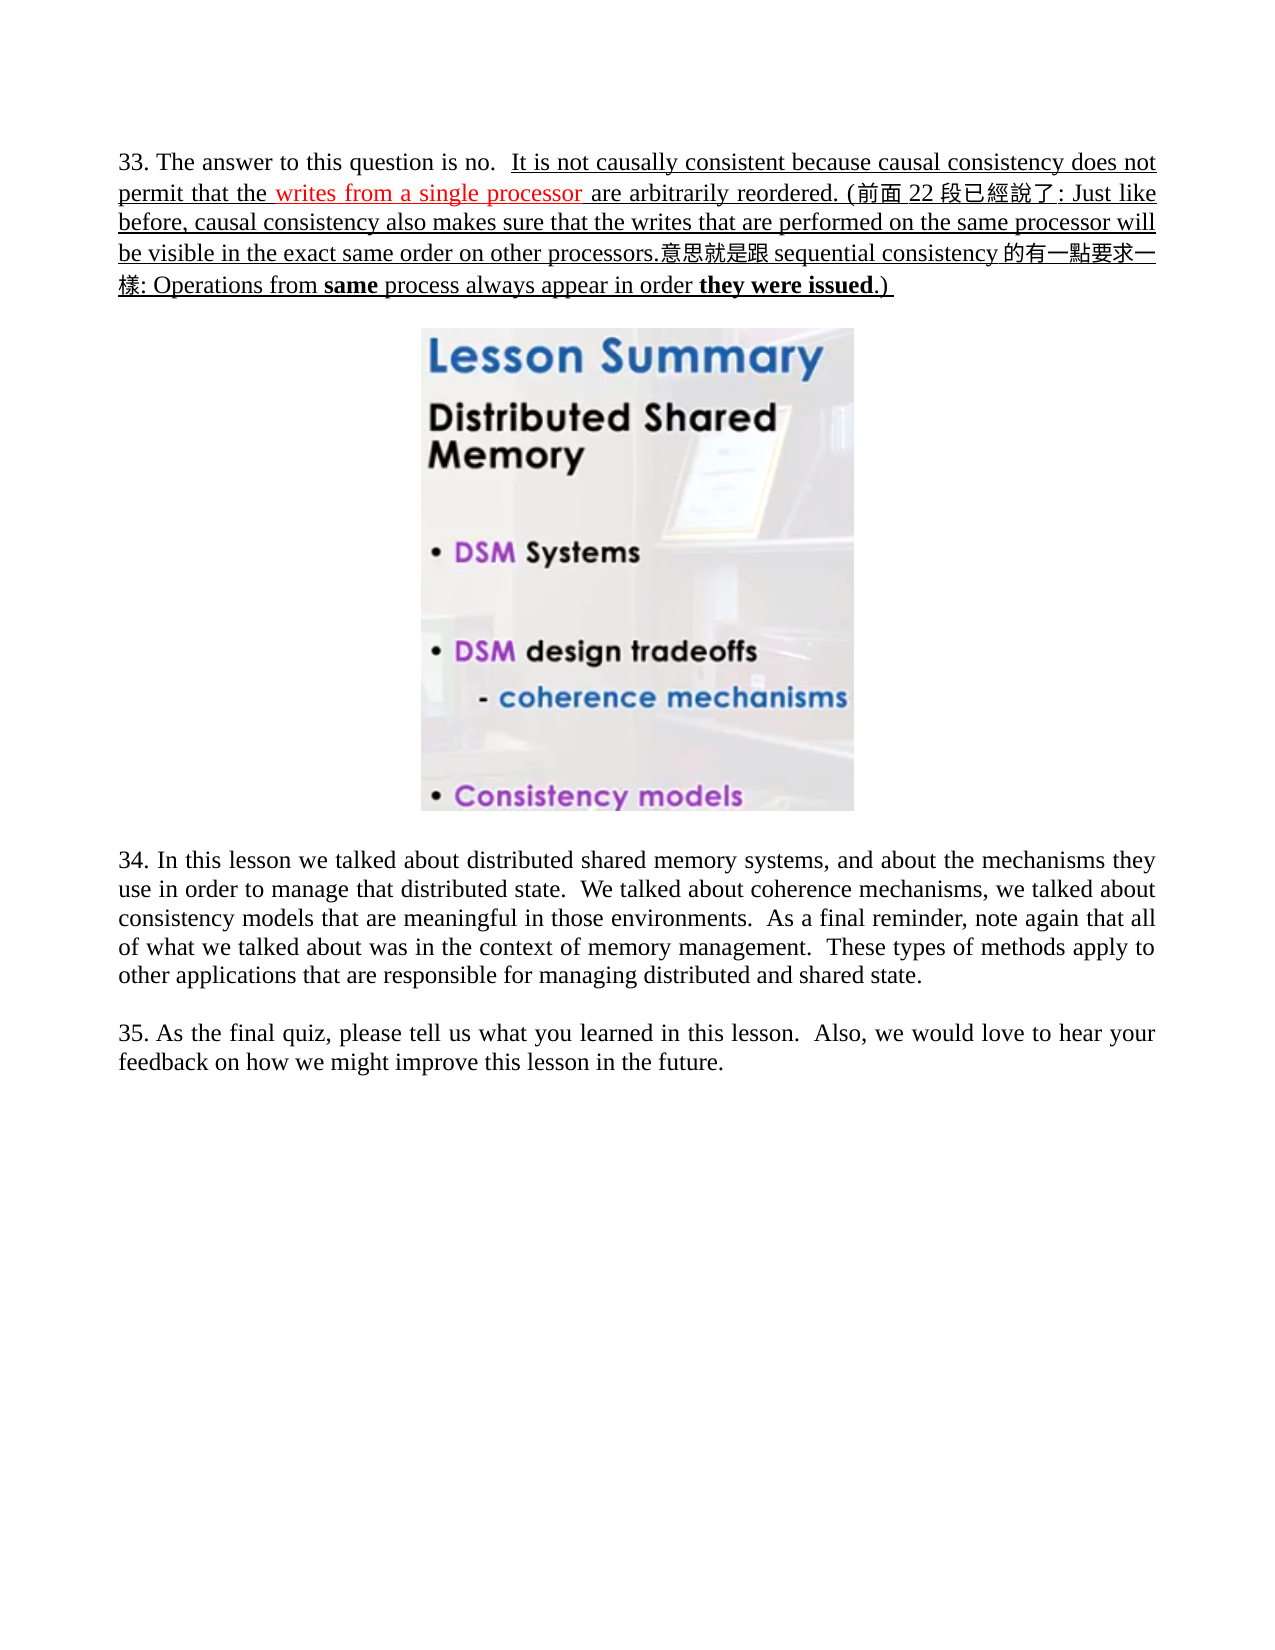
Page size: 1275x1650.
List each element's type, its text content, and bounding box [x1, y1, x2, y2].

picture [421, 328, 854, 811]
text 35. As the final quiz, please tell us what you learned in this lesson. Also, we would love to hear your feedback on how we might improve this lesson in the future. [118, 1018, 1157, 1076]
text before, causal consistency also makes sure that the writes that are performed on the same processor will be visible in the exact same order on other processors.意思就是跟sequential consistency的有一點要求一樣: Operations from same process always appear in order they were issued.) [118, 204, 1157, 299]
text 34. In this lesson we talked about distributed shared memory systems, and about the mechanisms they use in order to manage that distributed state. We talked about coherence mechanisms, we talked about consistency models that are meaningful in those environments. As a final reminder, note again that all of what we talked about was in the context of memory management. These types of methods apply to other applications that are responsible for managing distributed and shared state. [118, 846, 1157, 989]
text 33. The answer to this question is no. It is not causally consistent because causal consistency does not permit that the writes from a single processor are arbitrarily reordered. (前面22段已經說了: Just like [118, 147, 1157, 203]
